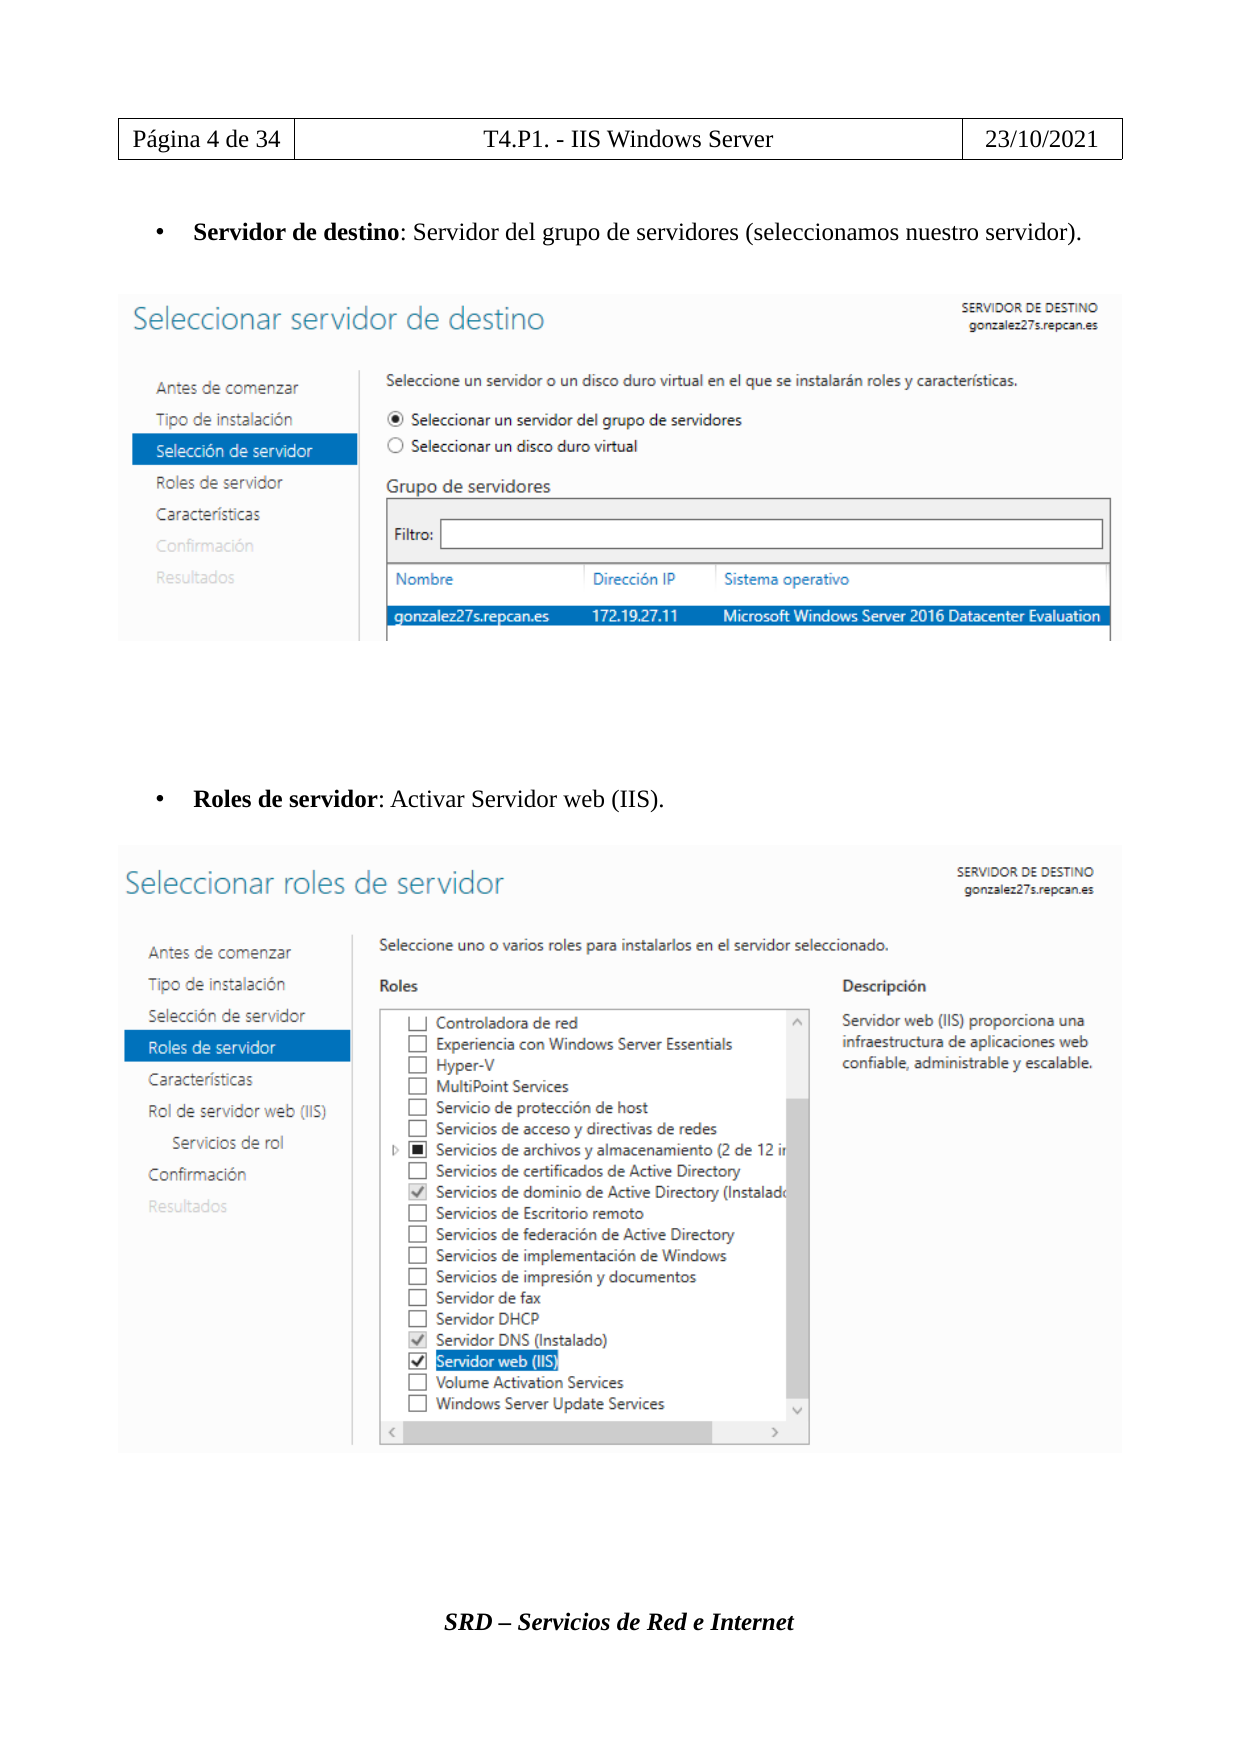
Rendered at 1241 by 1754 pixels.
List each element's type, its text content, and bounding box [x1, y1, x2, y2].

list Servidor de destino: Servidor del grupo de servidores (seleccionamos nuestro servidor). [156, 217, 1122, 246]
list Roles de servidor: Activar Servidor web (IIS). [156, 784, 1122, 813]
picture [118, 294, 1123, 641]
picture [118, 845, 1123, 1453]
